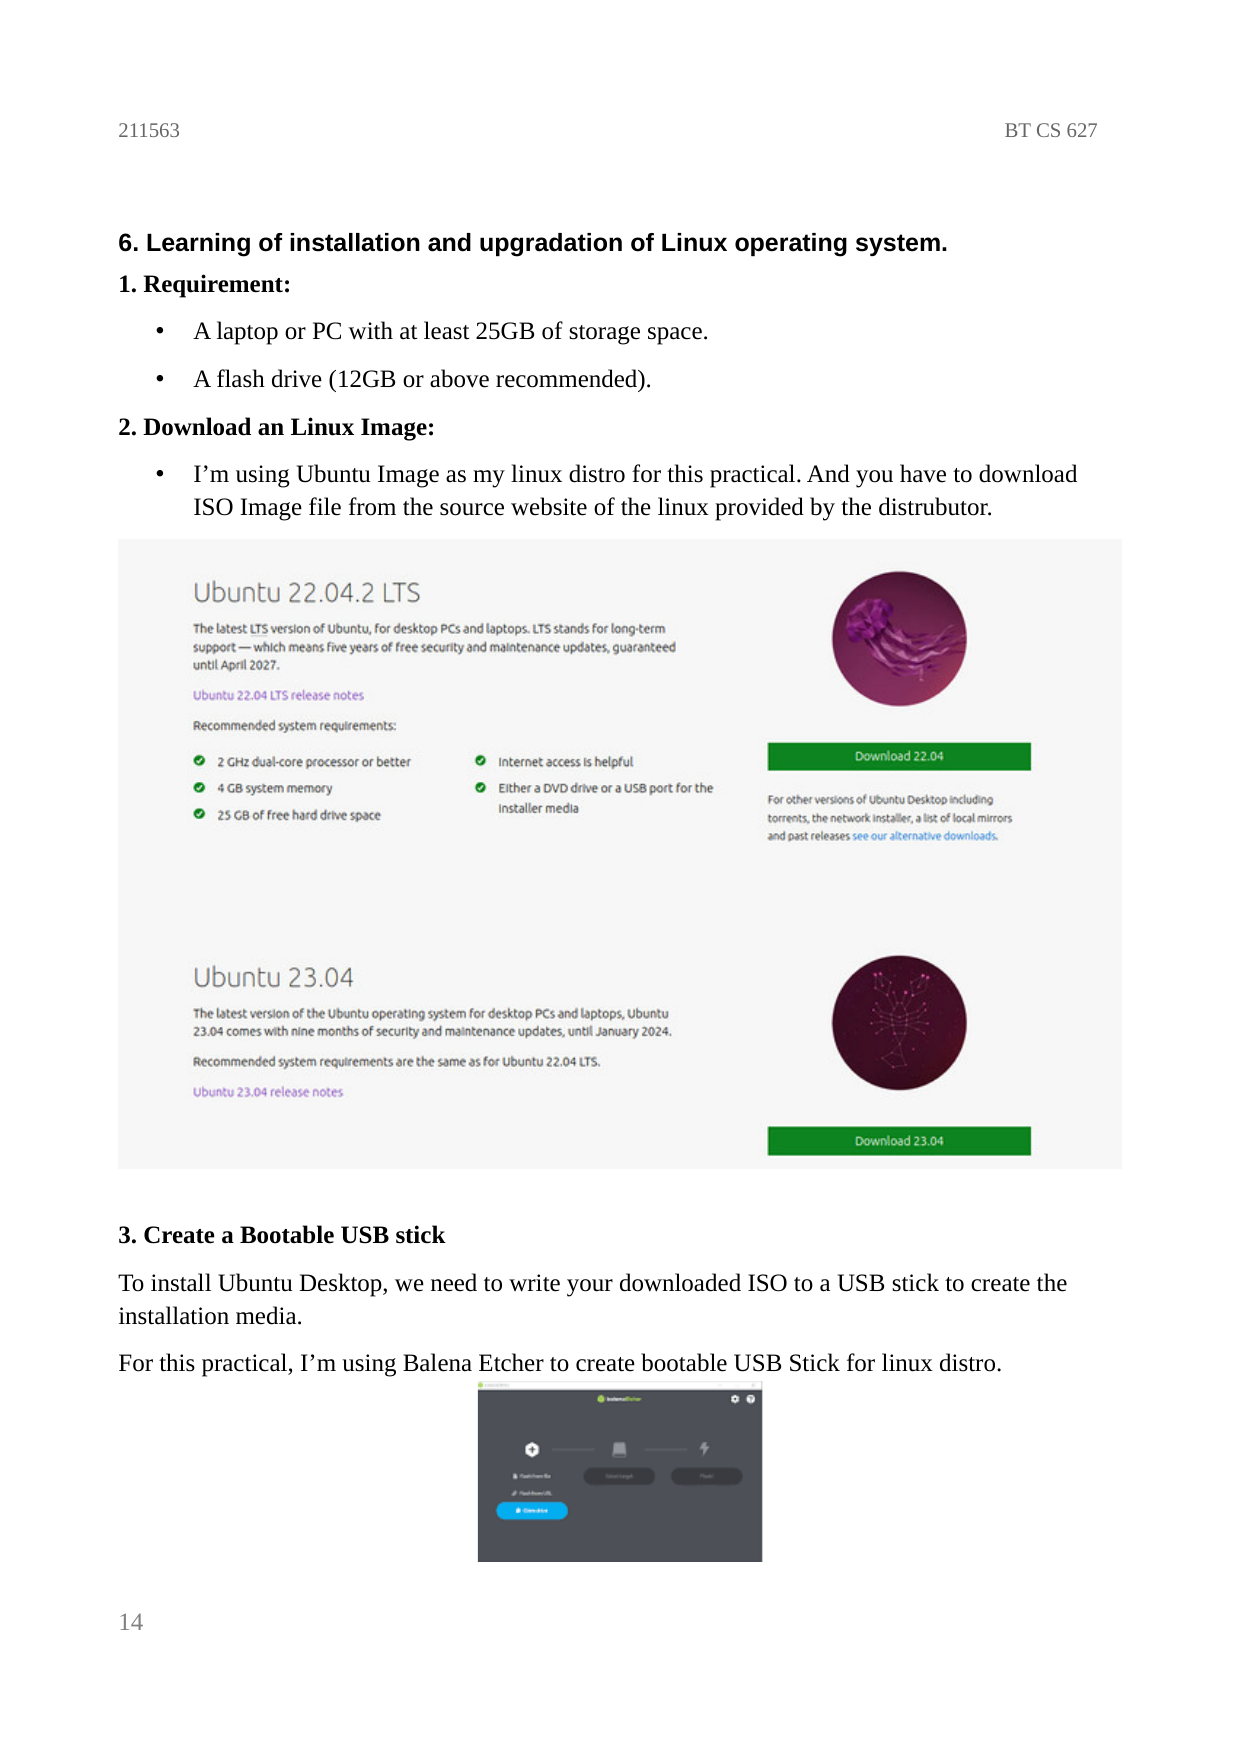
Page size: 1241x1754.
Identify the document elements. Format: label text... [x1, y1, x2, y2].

picture [477, 1381, 763, 1562]
subtitle 6. Learning of installation and upgradation of Linux operating system. [118, 227, 1122, 256]
text 1. Requirement: [118, 269, 1122, 297]
list A flash drive (12GB or above recommended). [156, 364, 1122, 393]
text To install Ubuntu Desktop, we need to write your downloaded ISO to a USB stick to create the installation media. [118, 1268, 1122, 1329]
text 3. Create a Bootable USB stick [118, 1220, 1122, 1249]
text For this practical, I’m using Balena Etcher to create bootable USB Stick for linux distro. [118, 1348, 1122, 1377]
picture [118, 539, 1123, 1169]
text 2. Download an Linux Image: [118, 412, 1122, 440]
list I’m using Ubuntu Image as my linux distro for this practical. And you have to download ISO Image file from the source website of the linux provided by the distrubutor. [156, 459, 1122, 521]
list A laptop or PC with at least 25GB of storage space. [156, 316, 1122, 345]
